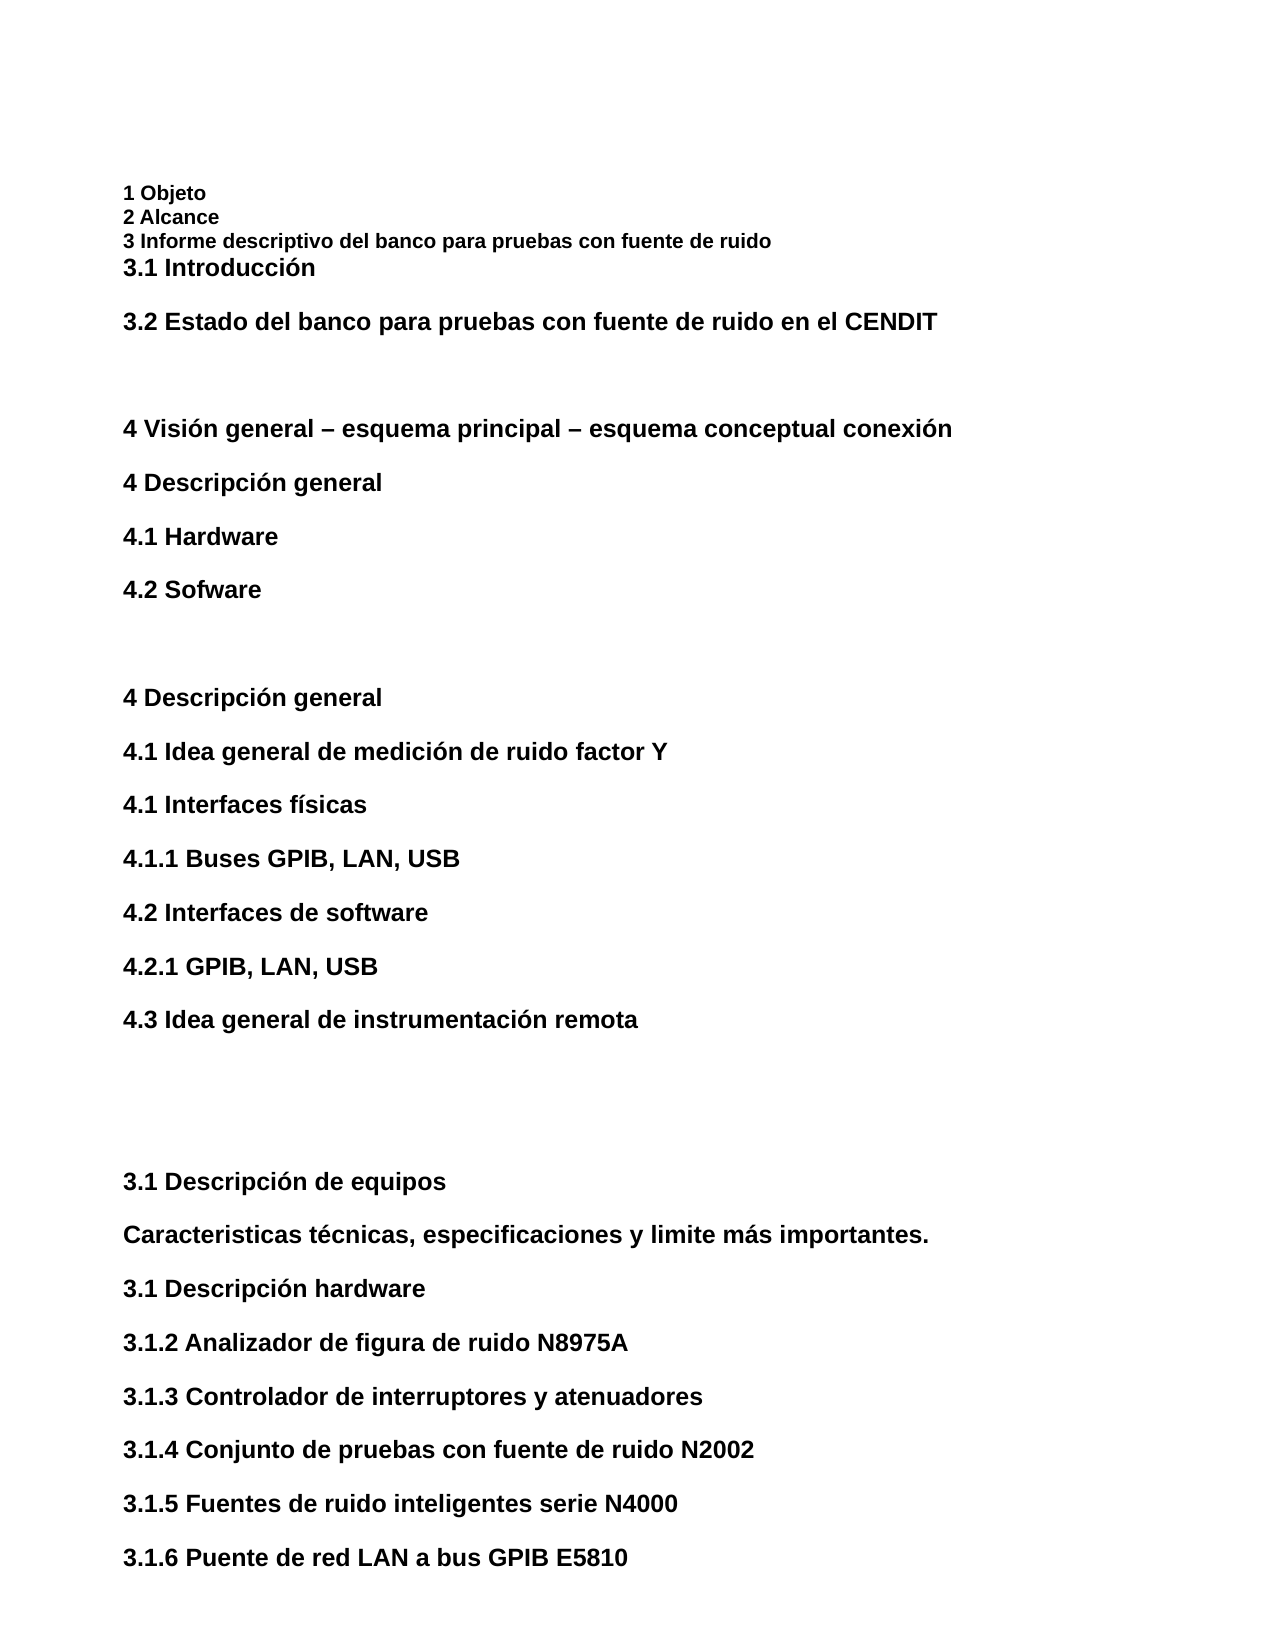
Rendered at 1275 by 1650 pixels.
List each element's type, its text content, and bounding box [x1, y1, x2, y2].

subtitle Caracteristicas técnicas, especificaciones y limite más importantes. [123, 1221, 1152, 1249]
subtitle 4 Descripción general [123, 683, 1152, 712]
subtitle 3.1.2 Analizador de figura de ruido N8975A [123, 1328, 1152, 1357]
subtitle 3 Informe descriptivo del banco para pruebas con fuente de ruido [123, 229, 1152, 253]
subtitle 3.1.5 Fuentes de ruido inteligentes serie N4000 [123, 1489, 1152, 1518]
subtitle 4.2 Interfaces de software [123, 898, 1152, 927]
subtitle 3.1 Descripción hardware [123, 1274, 1152, 1303]
subtitle 4.2 Sofware [123, 576, 1152, 604]
subtitle 3.1.4 Conjunto de pruebas con fuente de ruido N2002 [123, 1436, 1152, 1464]
subtitle 4 Visión general – esquema principal – esquema conceptual conexión [123, 414, 1152, 443]
subtitle 3.1 Descripción de equipos [123, 1167, 1152, 1196]
subtitle 4.3 Idea general de instrumentación remota [123, 1006, 1152, 1034]
subtitle 3.1 Introducción [123, 253, 1152, 282]
subtitle 4.2.1 GPIB, LAN, USB [123, 952, 1152, 981]
subtitle 4.1 Idea general de medición de ruido factor Y [123, 737, 1152, 766]
subtitle 2 Alcance [123, 205, 1152, 229]
subtitle 3.1.6 Puente de red LAN a bus GPIB E5810 [123, 1543, 1152, 1572]
subtitle 4 Descripción general [123, 468, 1152, 497]
subtitle 4.1 Hardware [123, 522, 1152, 551]
subtitle 3.1.3 Controlador de interruptores y atenuadores [123, 1382, 1152, 1411]
subtitle ­1 Objeto [123, 181, 1152, 205]
subtitle 3.2 Estado del banco para pruebas con fuente de ruido en el CENDIT [123, 307, 1152, 336]
subtitle 4.1.1 Buses GPIB, LAN, USB [123, 844, 1152, 873]
subtitle 4.1 Interfaces físicas [123, 791, 1152, 819]
